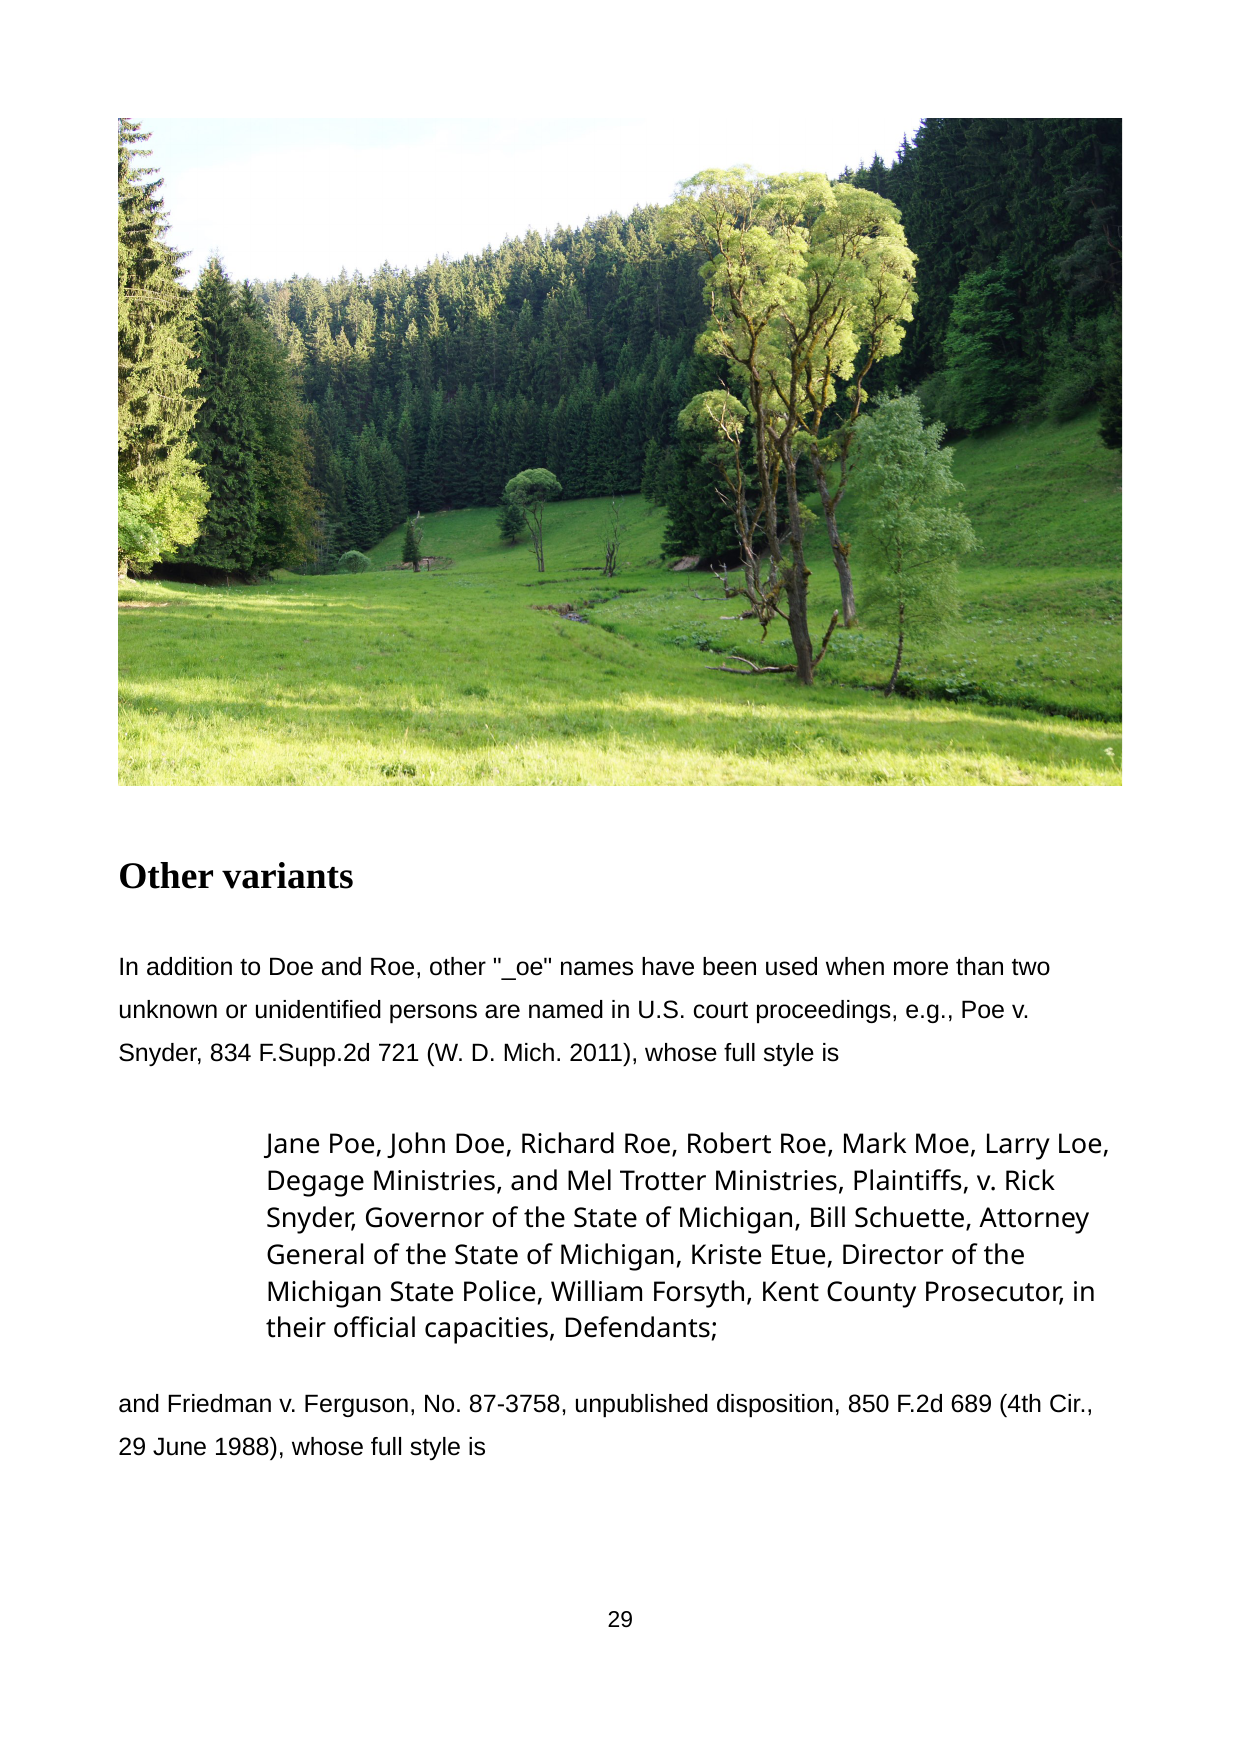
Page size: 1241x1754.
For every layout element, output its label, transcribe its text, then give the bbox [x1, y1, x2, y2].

text and Friedman v. Ferguson, No. 87-3758, unpublished disposition, 850 F.2d 689 (4th Cir., 29 June 1988), whose full style is [118, 1389, 1122, 1461]
picture [118, 118, 1123, 786]
text Jane Poe, John Doe, Richard Roe, Robert Roe, Mark Moe, Larry Loe, Degage Ministries, and Mel Trotter Ministries, Plaintiffs, v. Rick Snyder, Governor of the State of Michigan, Bill Schuette, Attorney General of the State of Michigan, Kriste Etue, Director of the Michigan State Police, William Forsyth, Kent County Prosecutor, in their official capacities, Defendants; [266, 1124, 1122, 1346]
subtitle Other variants [118, 853, 1122, 896]
text In addition to Doe and Roe, other "_oe" names have been used when more than two unknown or unidentified persons are named in U.S. court proceedings, e.g., Poe v. Snyder, 834 F.Supp.2d 721 (W. D. Mich. 2011), whose full style is [118, 952, 1122, 1067]
